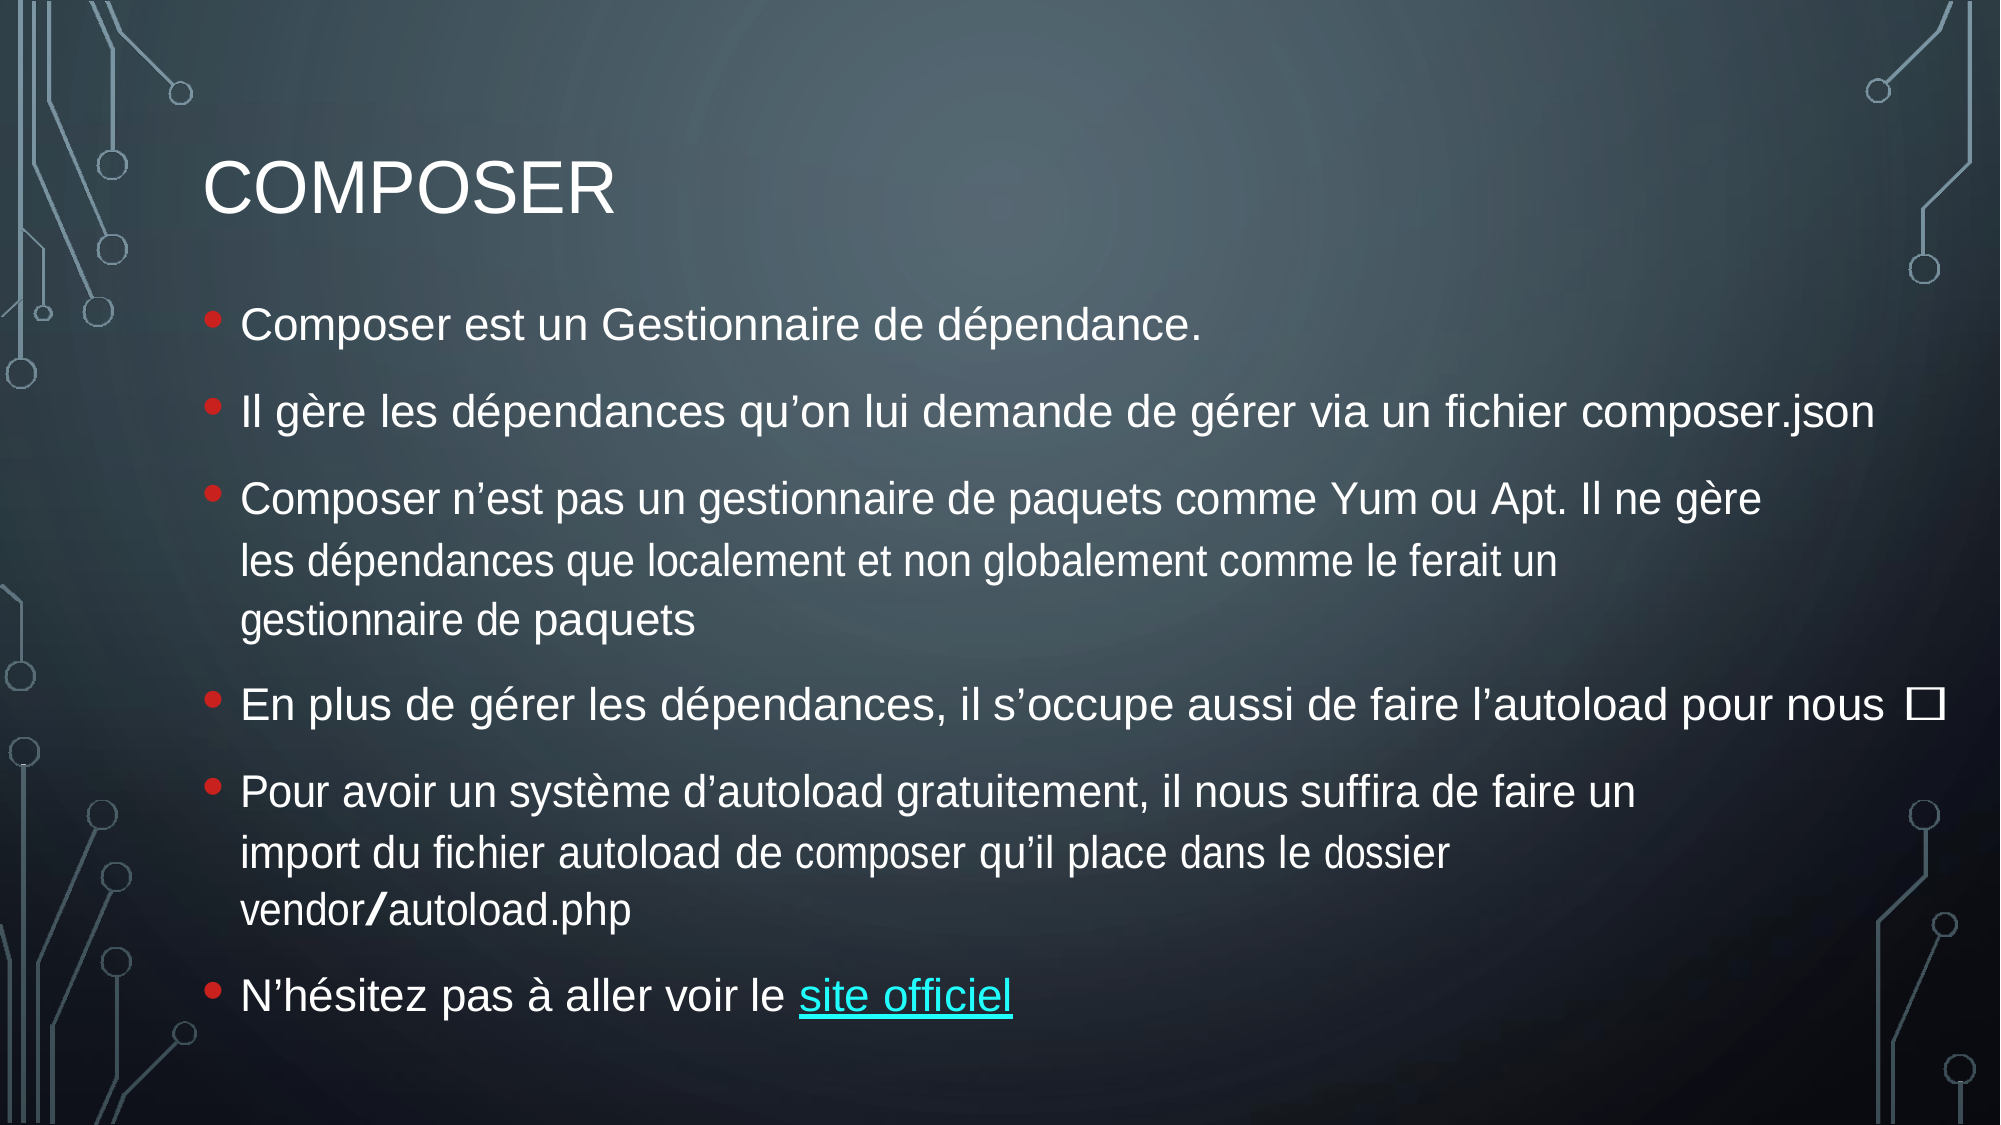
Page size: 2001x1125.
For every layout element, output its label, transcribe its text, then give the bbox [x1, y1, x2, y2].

picture [0, 0, 2000, 1125]
list Il gère les dépendances qu’on lui demande de gérer via un fichier composer.json [202, 369, 1971, 441]
list Pour avoir un système d’autoload gratuitement, il nous suffira de faire un import du fichier autoload de composer qu’il place dans le dossier vendor/autoload.php [202, 749, 1755, 935]
list En plus de gérer les dépendances, il s’occupe aussi de faire l’autoload pour nous  [202, 662, 1971, 734]
list N’hésitez pas à aller voir le site officiel [202, 952, 1971, 1024]
list Composer n’est pas un gestionnaire de paquets comme Yum ou Apt. Il ne gère les dépendances que localement et non globalement comme le ferait un gestionnaire de paquets [202, 456, 1784, 645]
subtitle COMPOSER [202, 143, 1971, 229]
list Composer est un Gestionnaire de dépendance. [202, 282, 1971, 354]
